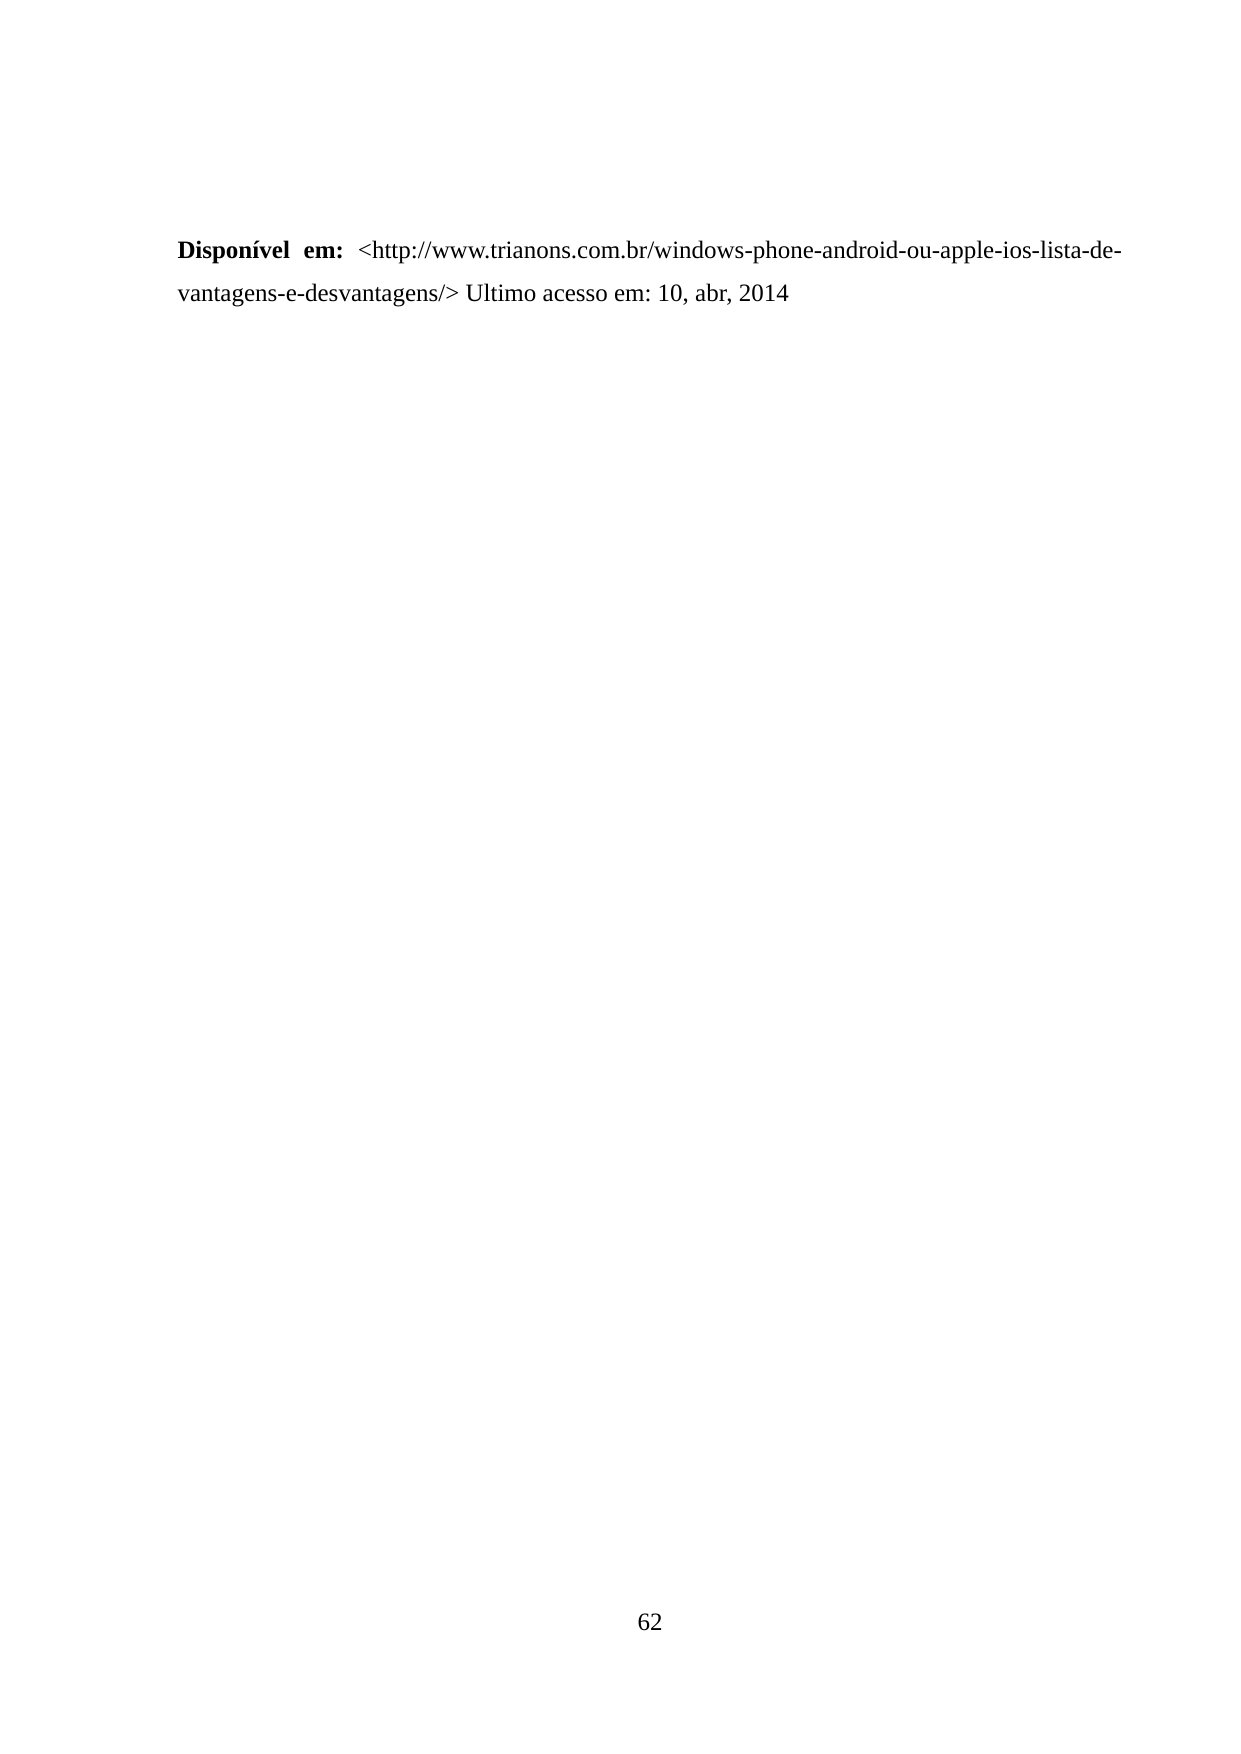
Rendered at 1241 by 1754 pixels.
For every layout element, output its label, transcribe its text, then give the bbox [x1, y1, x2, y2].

text Disponível em: <http://www.trianons.com.br/windows-phone-android-ou-apple-ios-lista-de-vantagens-e-desvantagens/> Ultimo acesso em: 10, abr, 2014 [177, 235, 1122, 307]
